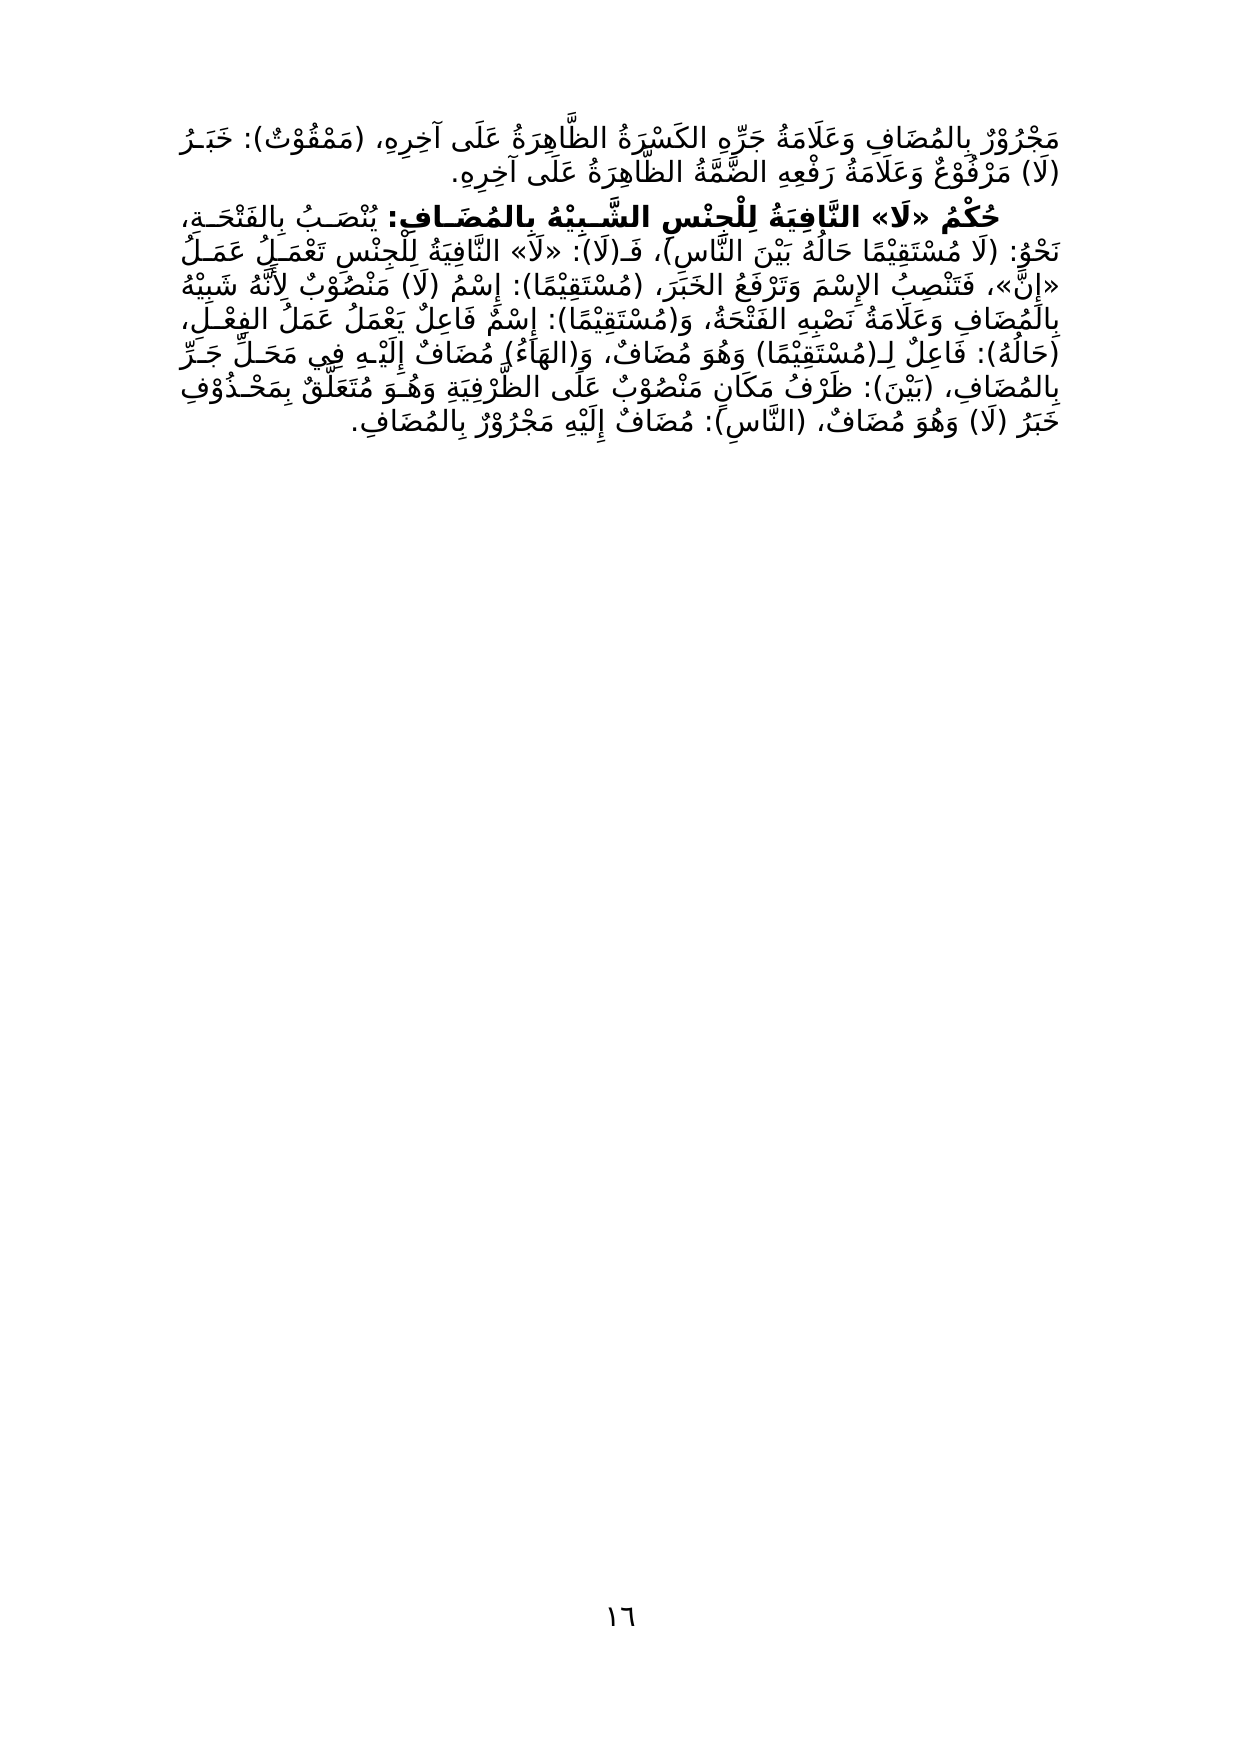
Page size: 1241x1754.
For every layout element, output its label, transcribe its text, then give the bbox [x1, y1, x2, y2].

text حُكْمُ «لَا» النَّافِيَةُ لِلْجِنْسِ الشَّبِيْهُ بِالمُضَافِ: يُنْصَبُ بِالفَتْحَةِ، نَحْوُ: (لَا مُسْتَقِيْمًا حَالُهُ بَيْنَ النَّاسِ)، فَـ(لَا): «لَا» النَّافِيَةُ لِلْجِنْسِ تَعْمَلُ عَمَلُ «إِنَّ»، فَتَنْصِبُ الإِسْمَ وَتَرْفَعُ الخَبَرَ، (مُسْتَقِيْمًا): إِسْمُ (لَا) مَنْصُوْبٌ لِأَنَّهُ شَبِيْهُ بِالمُضَافِ وَعَلَامَةُ نَصْبِهِ الفَتْحَةُ، وَ(مُسْتَقِيْمًا): إِسْمٌ فَاعِلٌ يَعْمَلُ عَمَلُ الفِعْلِ، (حَالُهُ): فَاعِلٌ لِـ(مُسْتَقِيْمًا) وَهُوَ مُضَافٌ، وَ(الهَاءُ) مُضَافٌ إِلَيْهِ فِي مَحَلِّ جَرِّ بِالمُضَافِ، (بَيْنَ): ظَرْفُ مَكَانٍ مَنْصُوْبٌ عَلَى الظَّرْفِيَةِ وَهُوَ مُتَعَلَّقٌ بِمَحْذُوْفِ خَبَرُ (لَا) وَهُوَ مُضَافٌ، (النَّاسِ): مُضَافٌ إِلَيْهِ مَجْرُوْرٌ بِالمُضَافِ. [180, 201, 1060, 438]
text حُكْمُ «لَا» النَّافِيَةُ لِلْجِنْسِ المُضَافُ: فَيُنْصَبُ بِالفَتْحَةِ الظَّاهِرَةِ أَوْ بِمَا نَابَ عَنْهَا، نَحْوُ: (لَا طَالِبَ عِلْمٍ مَمْقُوْتٌ)، فَـ(لَا): «لَا» النَّافِيَةُ لِلْجِنْسِ تَعْمَلُ عَمَلُ «إِنَّ»، فَتَنْصِبُ الإِسْمَ وَتَرْفَعُ الخَبَرَ، (طَالِبَ): إِسْمُ (لَا) مَنْصُوْبٌ لِأَنَّهُ مُضَافٌ وَعَلَامَةُ نَصْبِهِ الفَتْحَةُ الظَّاهِرَةُ عَلَى آخِرِهِ، (عِلْمٍ): مُضَافٌ إِلَيْهِ مَجْرُوْرٌ بِالمُضَافِ وَعَلَامَةُ جَرِّهِ الكَسْرَةُ الظَّاهِرَةُ عَلَى آخِرِهِ، (مَمْقُوْتٌ): خَبَرُ (لَا) مَرْفُوْعٌ وَعَلَامَةُ رَفْعِهِ الضَّمَّةُ الظَّاهِرَةُ عَلَى آخِرِهِ. [180, 121, 1060, 189]
